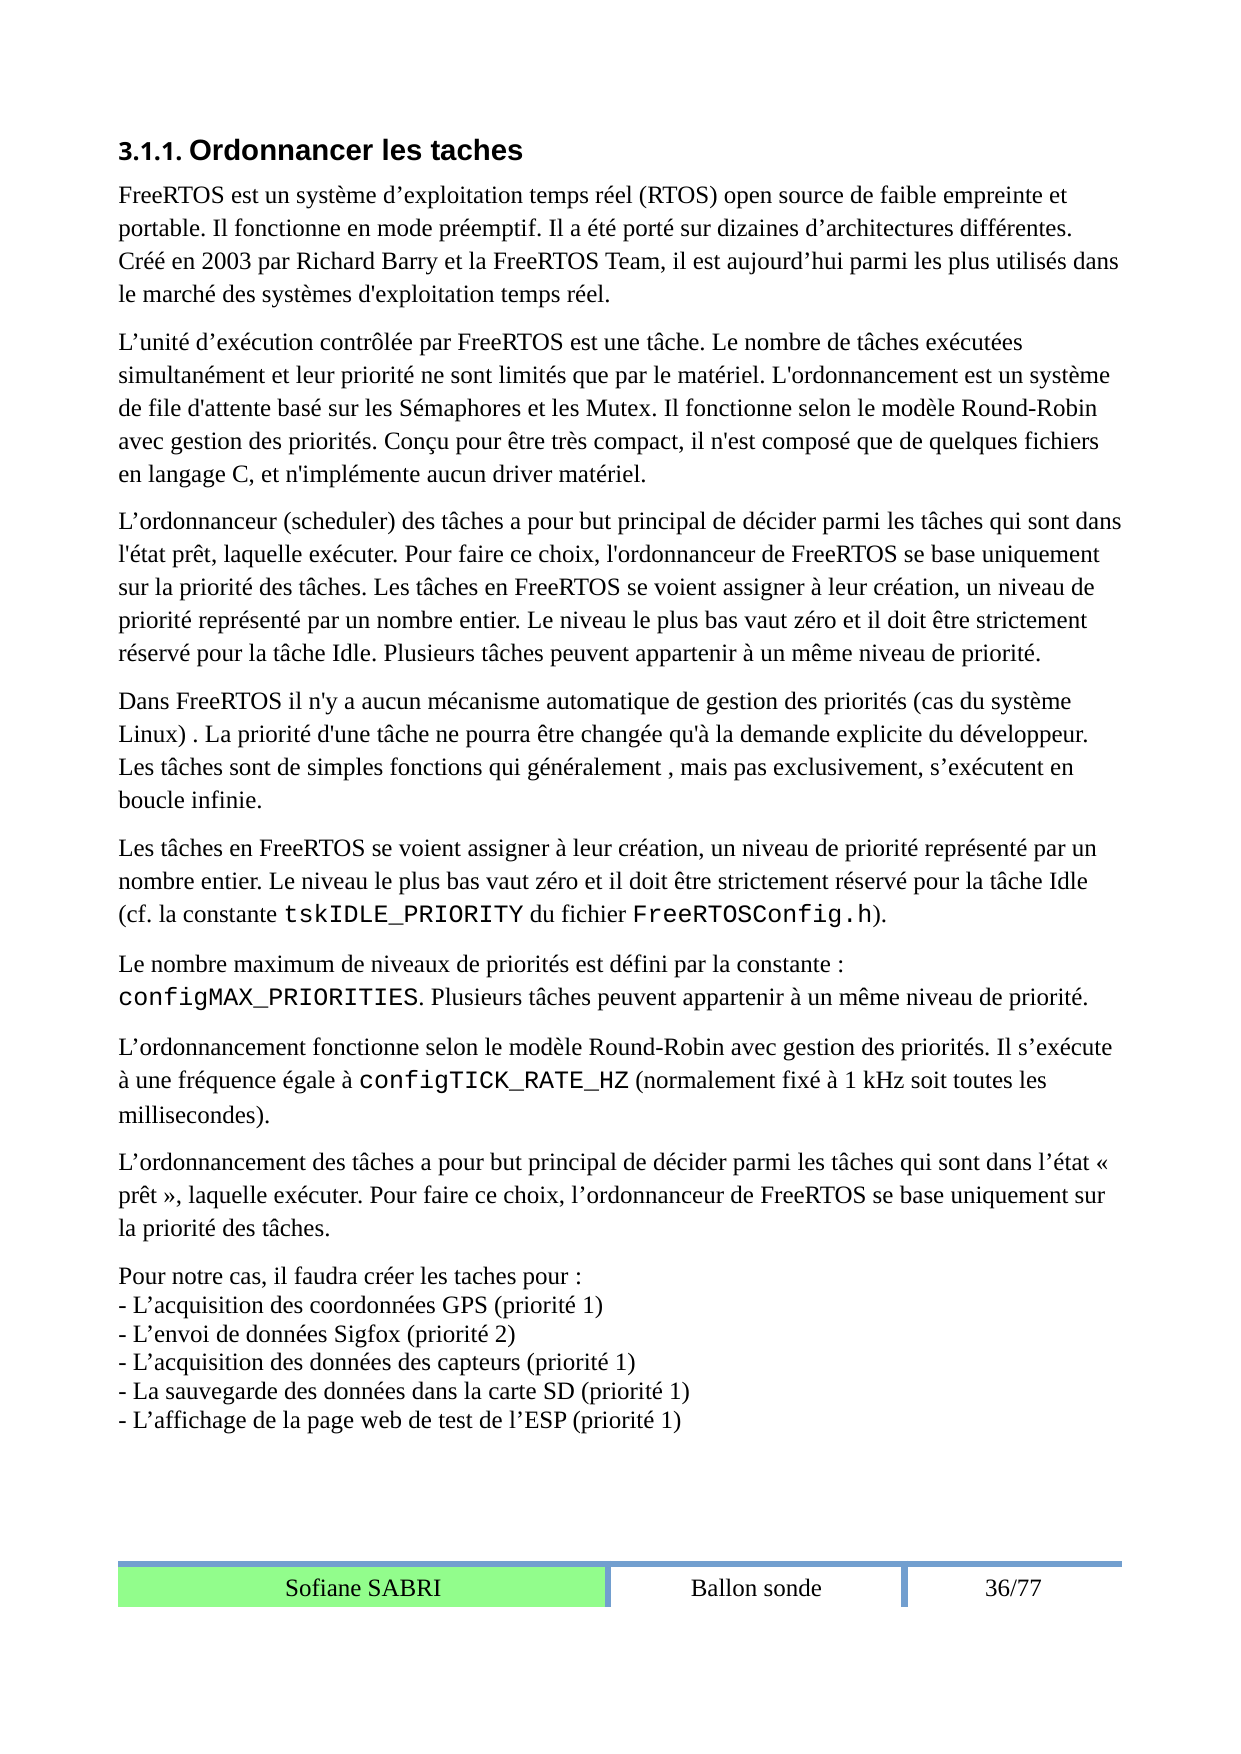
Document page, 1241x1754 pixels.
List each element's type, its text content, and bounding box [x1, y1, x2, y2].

text - La sauvegarde des données dans la carte SD (priorité 1) [118, 1376, 1122, 1405]
text - L’affichage de la page web de test de l’ESP (priorité 1) [118, 1405, 1122, 1434]
text L’ordonnanceur (scheduler) des tâches a pour but principal de décider parmi les tâches qui sont dans l'état prêt, laquelle exécuter. Pour faire ce choix, l'ordonnanceur de FreeRTOS se base uniquement sur la priorité des tâches. Les tâches en FreeRTOS se voient assigner à leur création, un niveau de priorité représenté par un nombre entier. Le niveau le plus bas vaut zéro et il doit être strictement réservé pour la tâche Idle. Plusieurs tâches peuvent appartenir à un même niveau de priorité. [118, 506, 1122, 667]
text Le nombre maximum de niveaux de priorités est défini par la constante : configMAX_PRIORITIES. Plusieurs tâches peuvent appartenir à un même niveau de priorité. [118, 949, 1122, 1013]
text - L’acquisition des coordonnées GPS (priorité 1) [118, 1290, 1122, 1319]
text Les tâches en FreeRTOS se voient assigner à leur création, un niveau de priorité représenté par un nombre entier. Le niveau le plus bas vaut zéro et il doit être strictement réservé pour la tâche Idle (cf. la constante tskIDLE_PRIORITY du fichier FreeRTOSConfig.h). [118, 833, 1122, 929]
text - L’acquisition des données des capteurs (priorité 1) [118, 1347, 1122, 1376]
text L’unité d’exécution contrôlée par FreeRTOS est une tâche. Le nombre de tâches exécutées simultanément et leur priorité ne sont limités que par le matériel. L'ordonnancement est un système de file d'attente basé sur les Sémaphores et les Mutex. Il fonctionne selon le modèle Round-Robin avec gestion des priorités. Conçu pour être très compact, il n'est composé que de quelques fichiers en langage C, et n'implémente aucun driver matériel. [118, 327, 1122, 487]
text L’ordonnancement fonctionne selon le modèle Round-Robin avec gestion des priorités. Il s’exécute à une fréquence égale à configTICK_RATE_HZ (normalement fixé à 1 kHz soit toutes les millisecondes). [118, 1032, 1122, 1129]
text Pour notre cas, il faudra créer les taches pour : [118, 1261, 1122, 1290]
text Dans FreeRTOS il n'y a aucun mécanisme automatique de gestion des priorités (cas du système Linux) . La priorité d'une tâche ne pourra être changée qu'à la demande explicite du développeur. Les tâches sont de simples fonctions qui généralement , mais pas exclusivement, s’exécutent en boucle infinie. [118, 686, 1122, 814]
text FreeRTOS est un système d’exploitation temps réel (RTOS) open source de faible empreinte et portable. Il fonctionne en mode préemptif. Il a été porté sur dizaines d’architectures différentes. Créé en 2003 par Richard Barry et la FreeRTOS Team, il est aujourd’hui parmi les plus utilisés dans le marché des systèmes d'exploitation temps réel. [118, 180, 1122, 308]
text - L’envoi de données Sigfox (priorité 2) [118, 1319, 1122, 1347]
subtitle Ordonnancer les taches [118, 133, 1122, 167]
text L’ordonnancement des tâches a pour but principal de décider parmi les tâches qui sont dans l’état « prêt », laquelle exécuter. Pour faire ce choix, l’ordonnanceur de FreeRTOS se base uniquement sur la priorité des tâches. [118, 1147, 1122, 1242]
